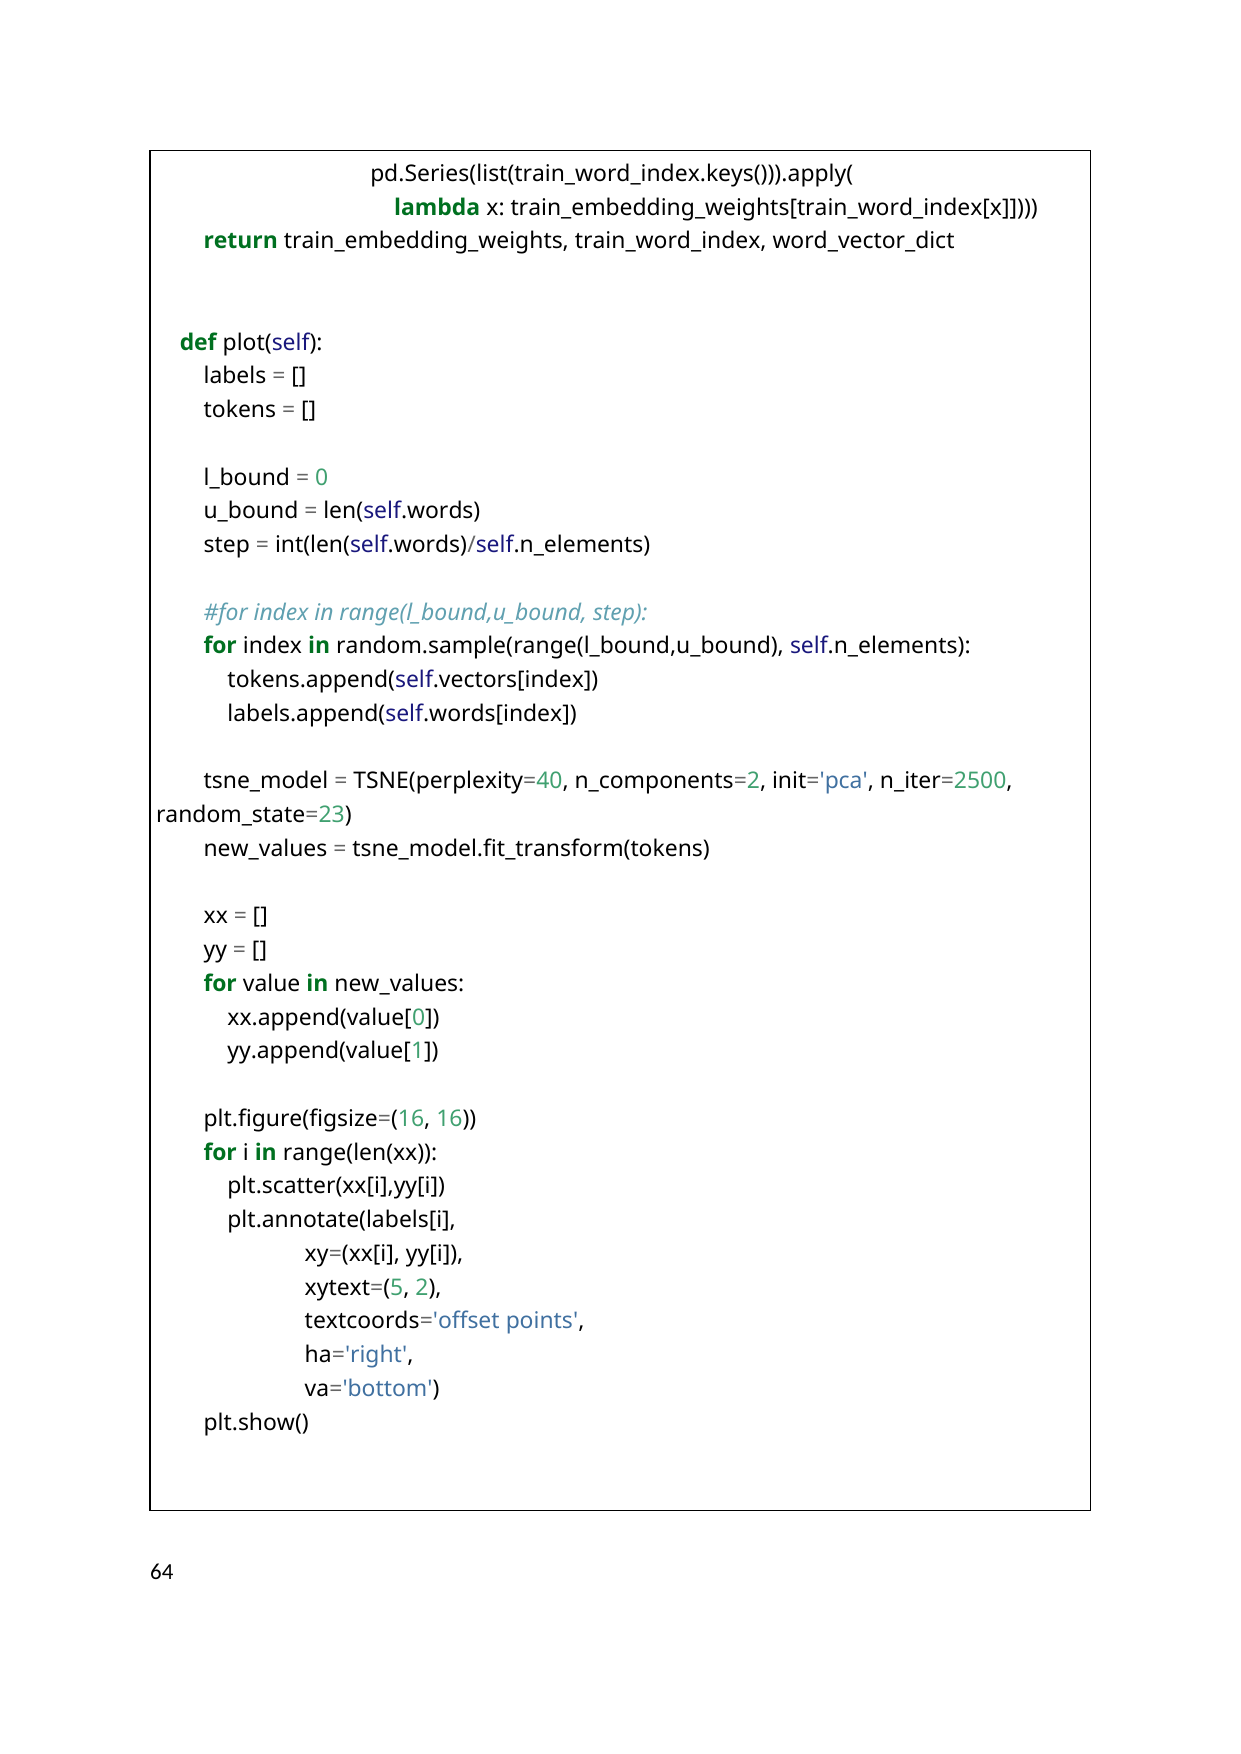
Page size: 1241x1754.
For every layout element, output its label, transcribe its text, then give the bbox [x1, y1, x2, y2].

table_header pd.Series(list(train_word_index.keys())).apply( lambda x: train_embedding_weights[train_word_index[x]]))) return train_embedding_weights, train_word_index, word_vector_dict def plot(self): labels = [] tokens = [] l_bound = 0 u_bound = len(self.words) step = int(len(self.words)/self.n_elements) #for index in range(l_bound,u_bound, step): for index in random.sample(range(l_bound,u_bound), self.n_elements): tokens.append(self.vectors[index]) labels.append(self.words[index]) tsne_model = TSNE(perplexity=40, n_components=2, init='pca', n_iter=2500, random_state=23) new_values = tsne_model.fit_transform(tokens) xx = [] yy = [] for value in new_values: xx.append(value[0]) yy.append(value[1]) plt.figure(figsize=(16, 16)) for i in range(len(xx)): plt.scatter(xx[i],yy[i]) plt.annotate(labels[i], xy=(xx[i], yy[i]), xytext=(5, 2), textcoords='offset points', ha='right', va='bottom') plt.show() [151, 151, 1090, 1510]
